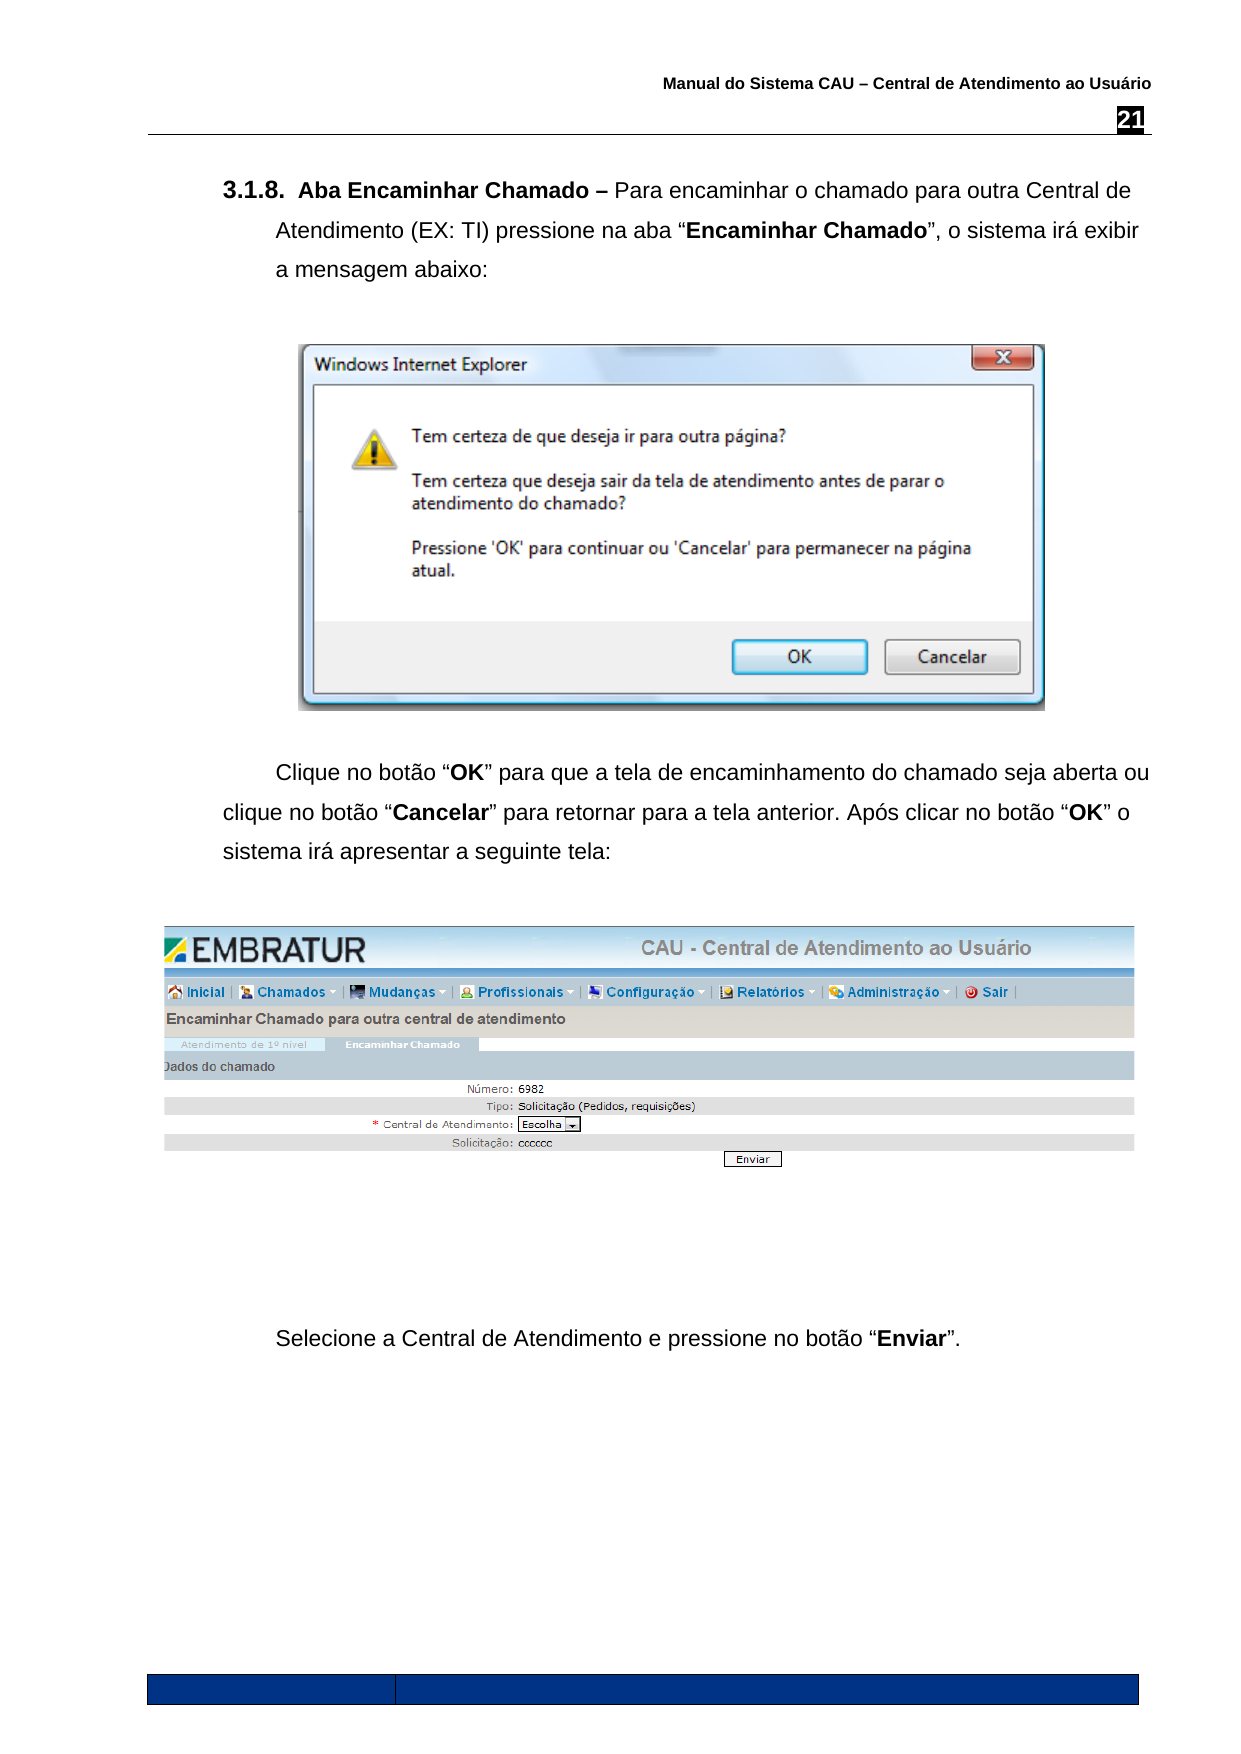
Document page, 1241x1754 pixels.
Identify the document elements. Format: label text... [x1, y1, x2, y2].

picture [298, 344, 1045, 711]
picture [164, 926, 1135, 1263]
text Clique no botão “OK” para que a tela de encaminhamento do chamado seja aberta ou clique no botão “Cancelar” para retornar para a tela anterior. Após clicar no botão “OK” o sistema irá apresentar a seguinte tela: [223, 759, 1152, 864]
text Selecione a Central de Atendimento e pressione no botão “Enviar”. [223, 1324, 1152, 1351]
list Aba Encaminhar Chamado – Para encaminhar o chamado para outra Central de Atendimento (EX: TI) pressione na aba “Encaminhar Chamado”, o sistema irá exibir a mensagem abaixo: [223, 175, 1152, 282]
